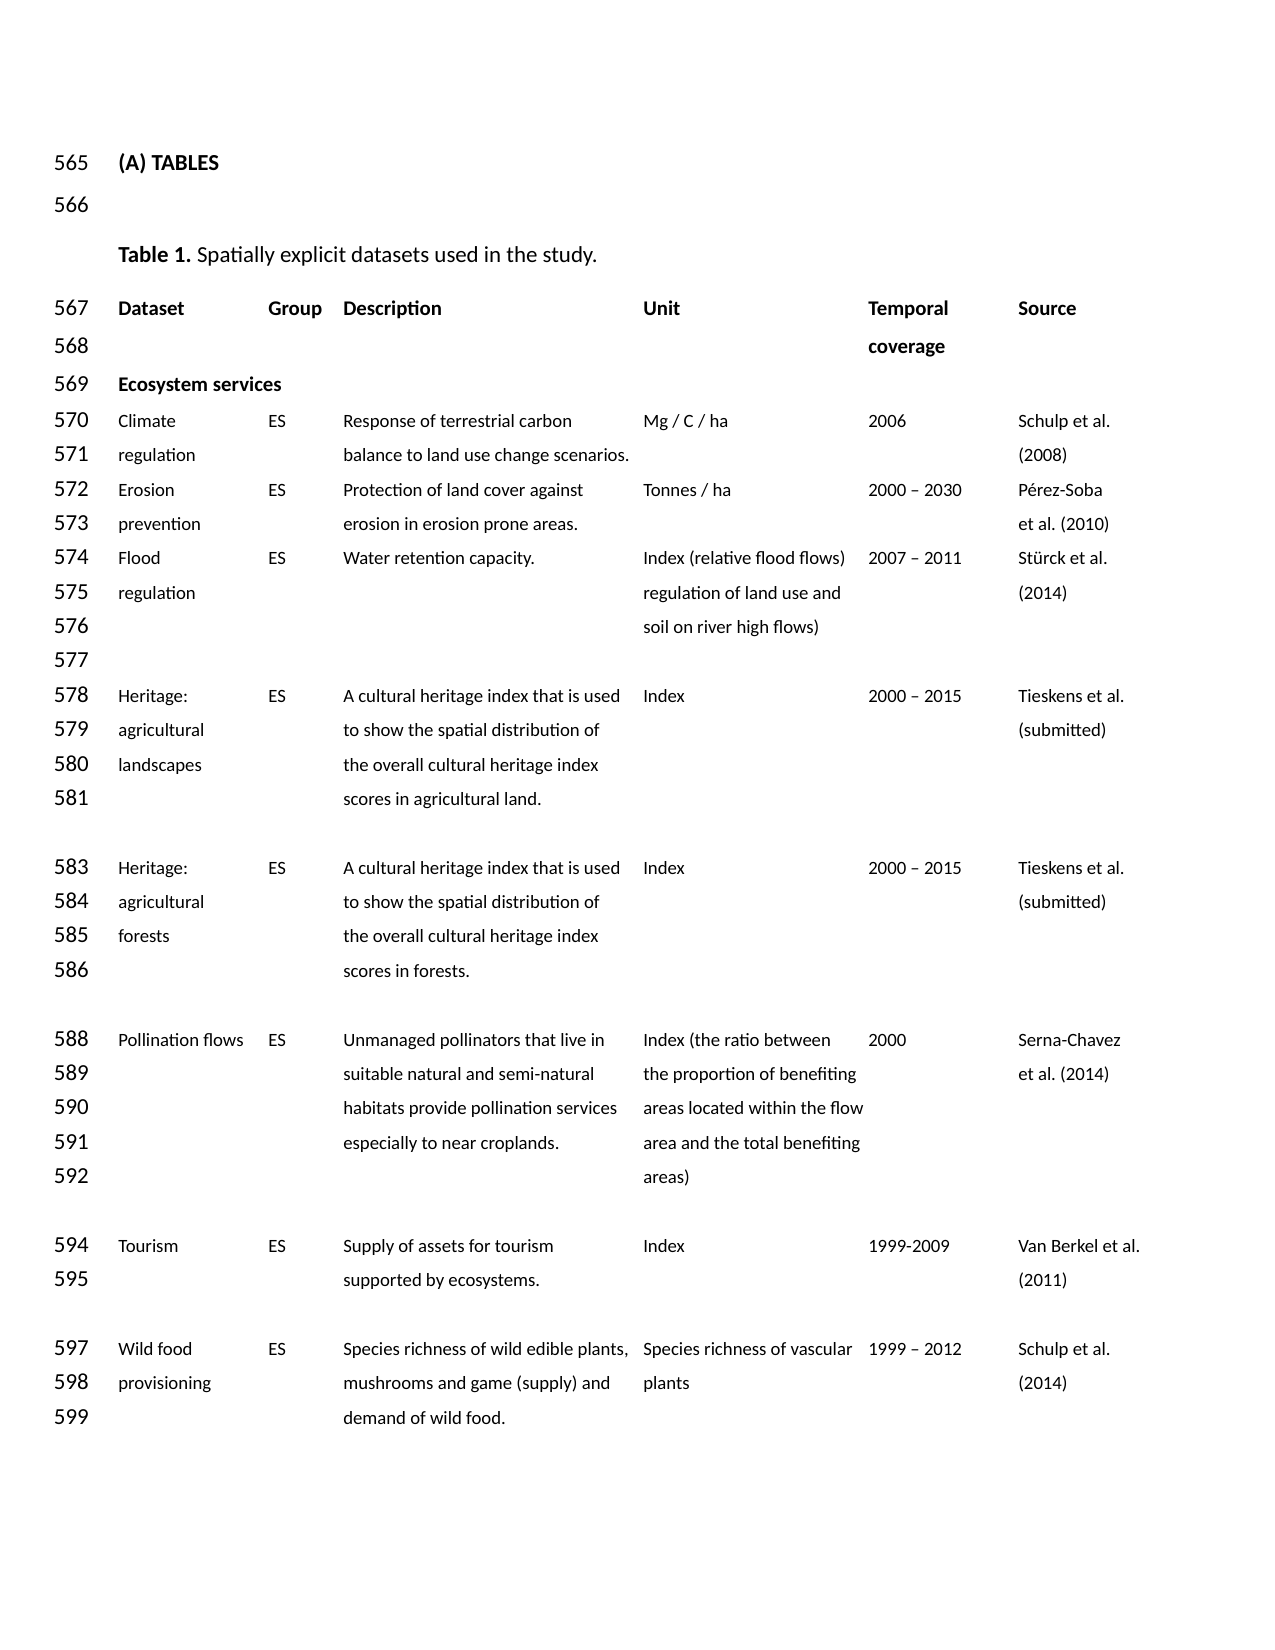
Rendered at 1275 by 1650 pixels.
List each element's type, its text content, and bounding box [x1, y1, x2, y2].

text habitats provide pollination services areas located within the flow especially to near croplands. area and the total benefiting [118, 1097, 1157, 1154]
text Table 1. Spatially explicit datasets used in the study. [118, 240, 1157, 268]
text demand of wild food. [118, 1406, 1157, 1463]
text Tourism ES Supply of assets for tourism Index 1999-2009 Van Berkel et al. [118, 1234, 1157, 1257]
text suitable natural and semi-natural the proportion of benefiting et al. (2014) [118, 1062, 1157, 1085]
text scores in agricultural land. [118, 787, 1157, 844]
text areas) [118, 1165, 1157, 1223]
text soil on river high flows) [118, 615, 1157, 673]
text Heritage: ES A cultural heritage index that is used Index 2000 – 2015 Tieskens et al. agricultural to show the spatial distribution of (submitted) forests the overall cultural heritage index [118, 856, 1157, 948]
text Climate ES Response of terrestrial carbon Mg / C / ha 2006 Schulp et al. [118, 409, 1157, 432]
text Pollination flows ES Unmanaged pollinators that live in Index (the ratio between 2000 Serna-Chavez [118, 1028, 1157, 1051]
text supported by ecosystems. (2011) [118, 1268, 1157, 1326]
text Wild food ES Species richness of wild edible plants, Species richness of vascular 1999 – 2012 Schulp et al. provisioning mushrooms and game (supply) and plants (2014) [118, 1337, 1157, 1394]
text Erosion ES Protection of land cover against Tonnes / ha 2000 – 2030 Pérez-Soba prevention erosion in erosion prone areas. et al. (2010)⁠ [118, 478, 1157, 535]
text Heritage: ES A cultural heritage index that is used Index 2000 – 2015 Tieskens et al. agricultural to show the spatial distribution of (submitted) landscapes the overall cultural heritage index [118, 684, 1157, 776]
text Ecosystem services [118, 371, 1157, 396]
subtitle (A) TABLES [118, 148, 1157, 176]
text regulation balance to land use change scenarios. ⁠ (2008) [118, 443, 1157, 466]
text Flood ES Water retention capacity. Index (relative flood flows) 2007 – 2011 Stürck et al. regulation regulation of land use and (2014) [118, 547, 1157, 604]
text scores in forests. [118, 959, 1157, 1016]
text Dataset Group Description Unit Temporal Source coverage [118, 295, 1157, 358]
